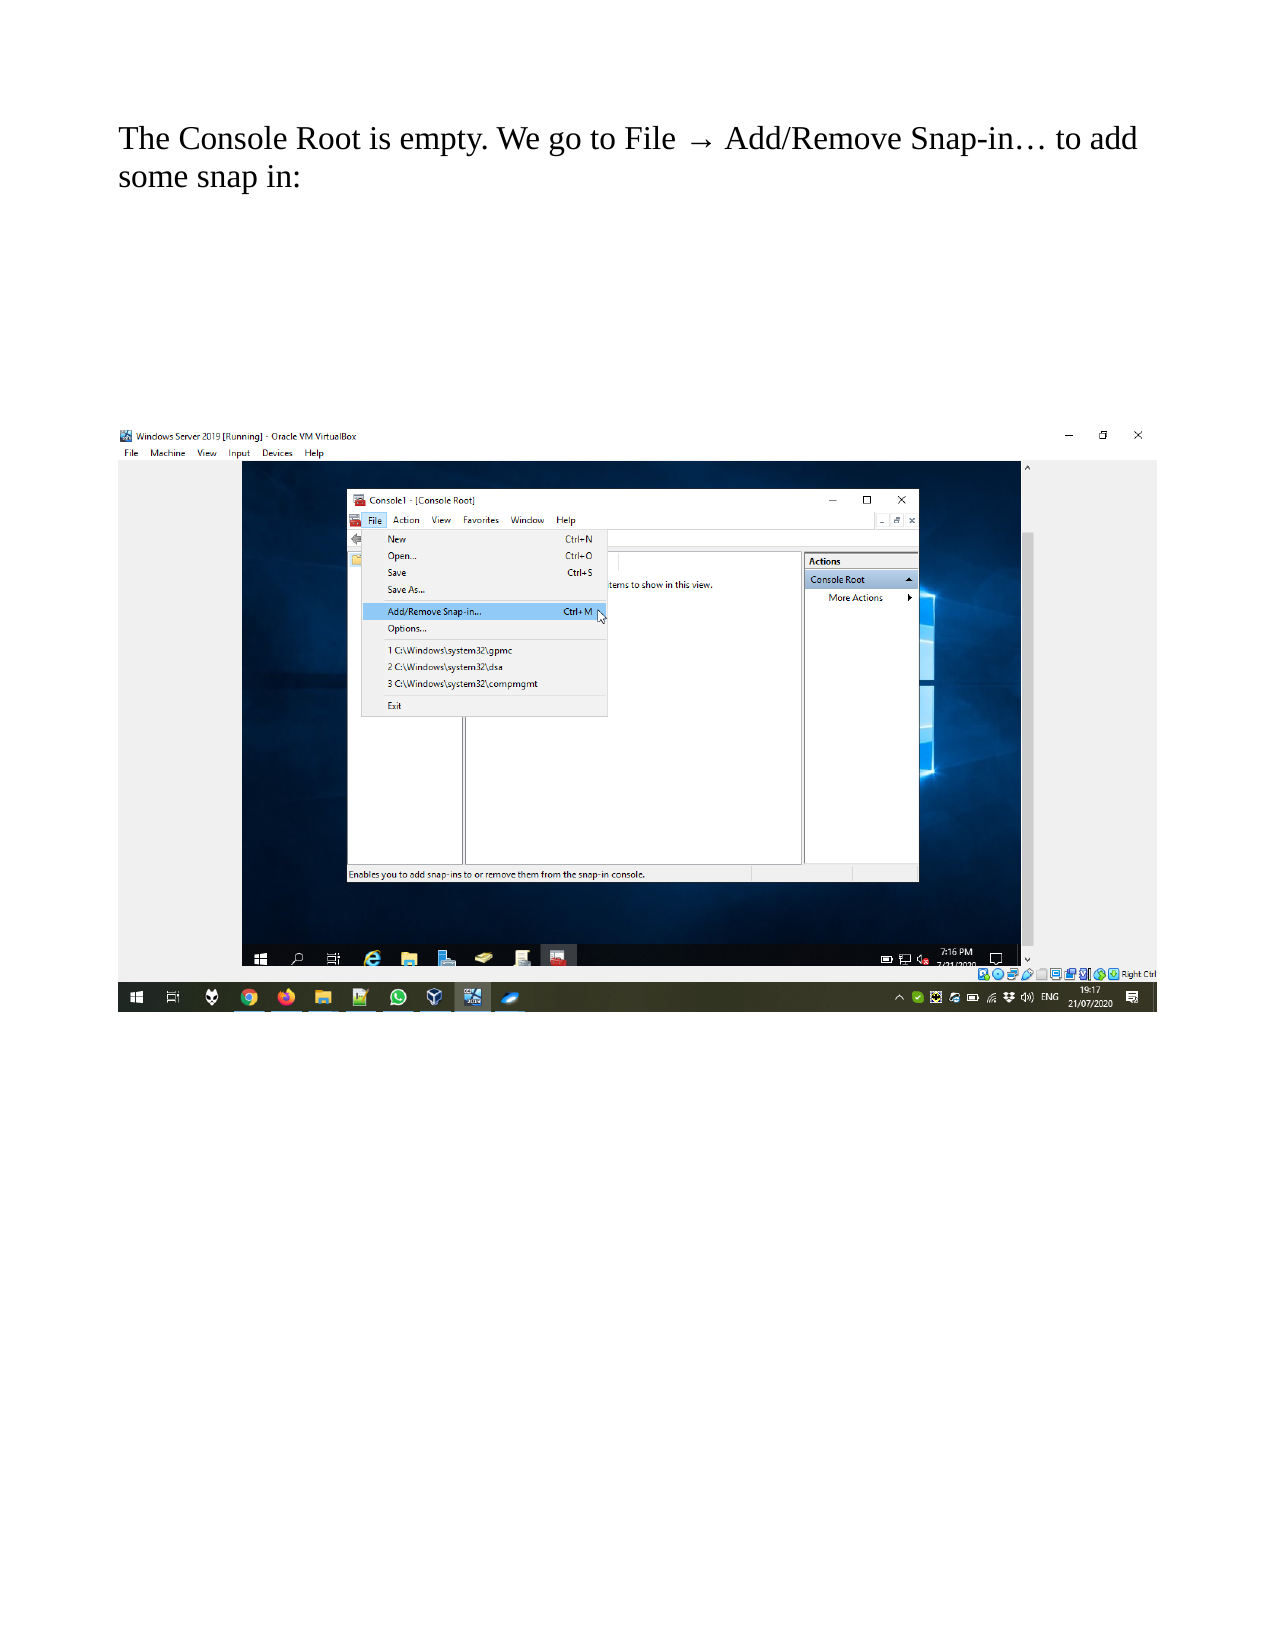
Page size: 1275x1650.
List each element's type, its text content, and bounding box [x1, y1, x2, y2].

picture [118, 427, 1157, 1012]
text The Console Root is empty. We go to File → Add/Remove Snap-in… to add some snap in: [118, 118, 1157, 195]
